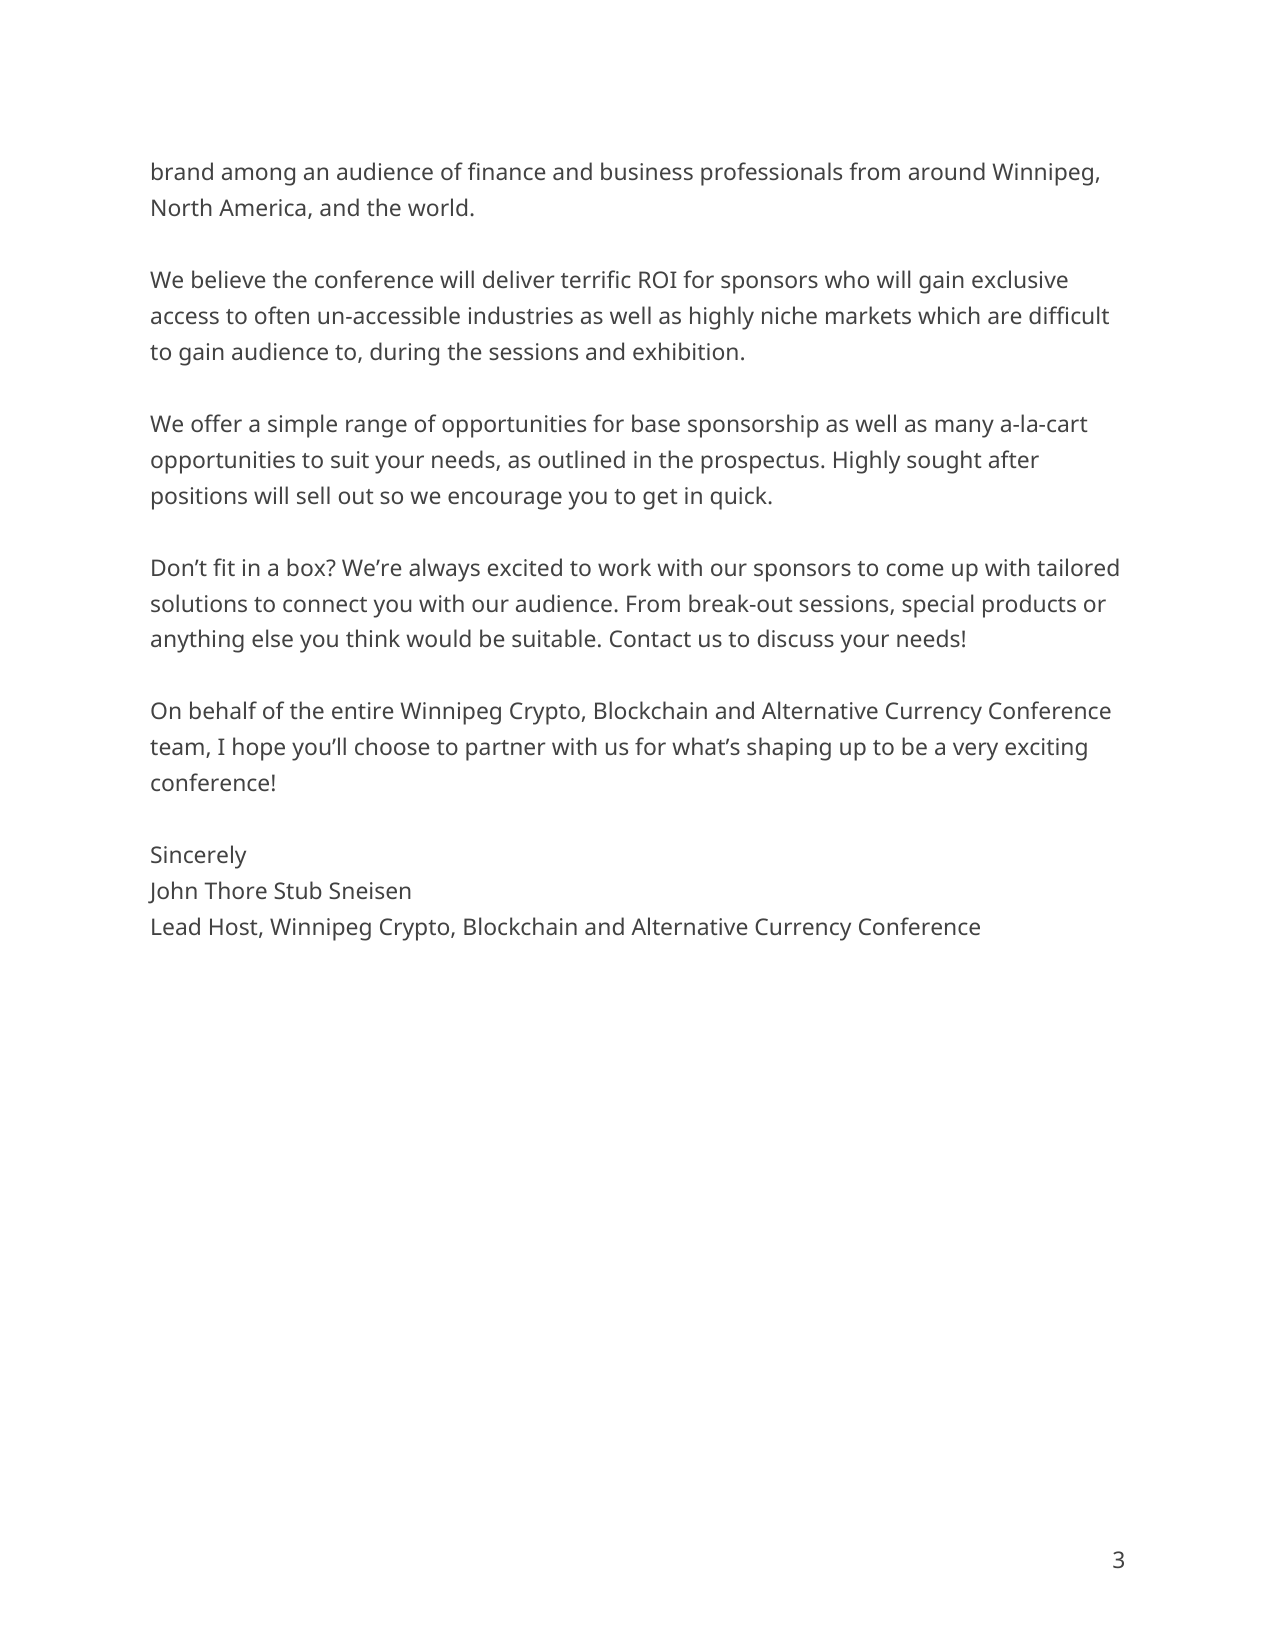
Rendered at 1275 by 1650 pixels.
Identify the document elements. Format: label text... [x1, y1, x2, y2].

text We offer a simple range of opportunities for base sponsorship as well as many a-la-cart opportunities to suit your needs, as outlined in the prospectus. Highly sought after positions will sell out so we encourage you to get in quick. [150, 408, 1125, 511]
text brand among an audience of finance and business professionals from around Winnipeg, North America, and the world. [150, 156, 1125, 223]
text We believe the conference will deliver terrific ROI for sponsors who will gain exclusive access to often un-accessible industries as well as highly niche markets which are difficult to gain audience to, during the sessions and exhibition. [150, 264, 1125, 367]
text On behalf of the entire Winnipeg Crypto, Blockchain and Alternative Currency Conference team, I hope you’ll choose to partner with us for what’s shaping up to be a very exciting conference! [150, 695, 1125, 798]
text Sincerely [150, 839, 1125, 870]
text Don’t fit in a box? We’re always excited to work with our sponsors to come up with tailored solutions to connect you with our audience. From break-out sessions, special products or anything else you think would be suitable. Contact us to discuss your needs! [150, 552, 1125, 655]
text John Thore Stub Sneisen Lead Host, Winnipeg Crypto, Blockchain and Alternative Currency Conference [150, 875, 1125, 942]
